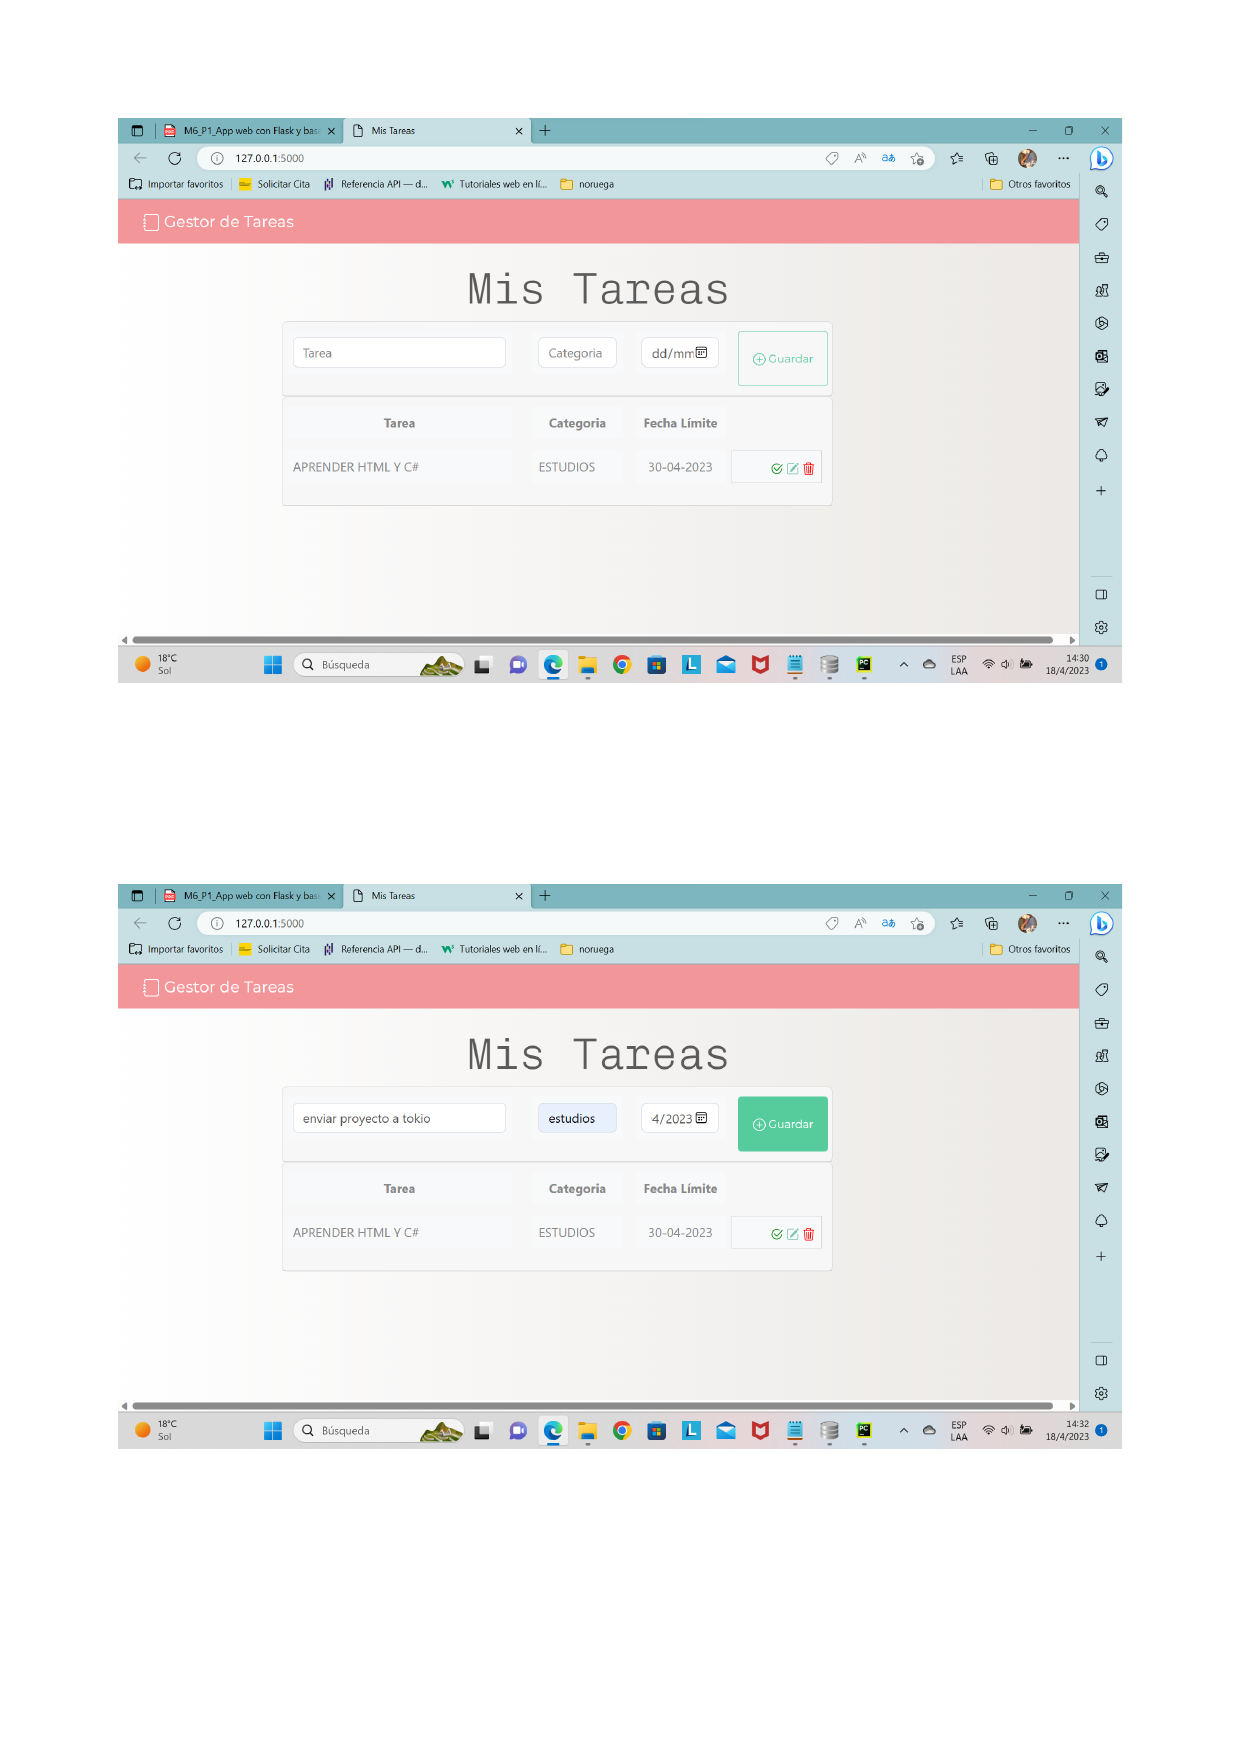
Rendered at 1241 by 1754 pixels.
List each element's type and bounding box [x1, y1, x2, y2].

picture [118, 884, 1123, 1449]
picture [118, 118, 1123, 683]
